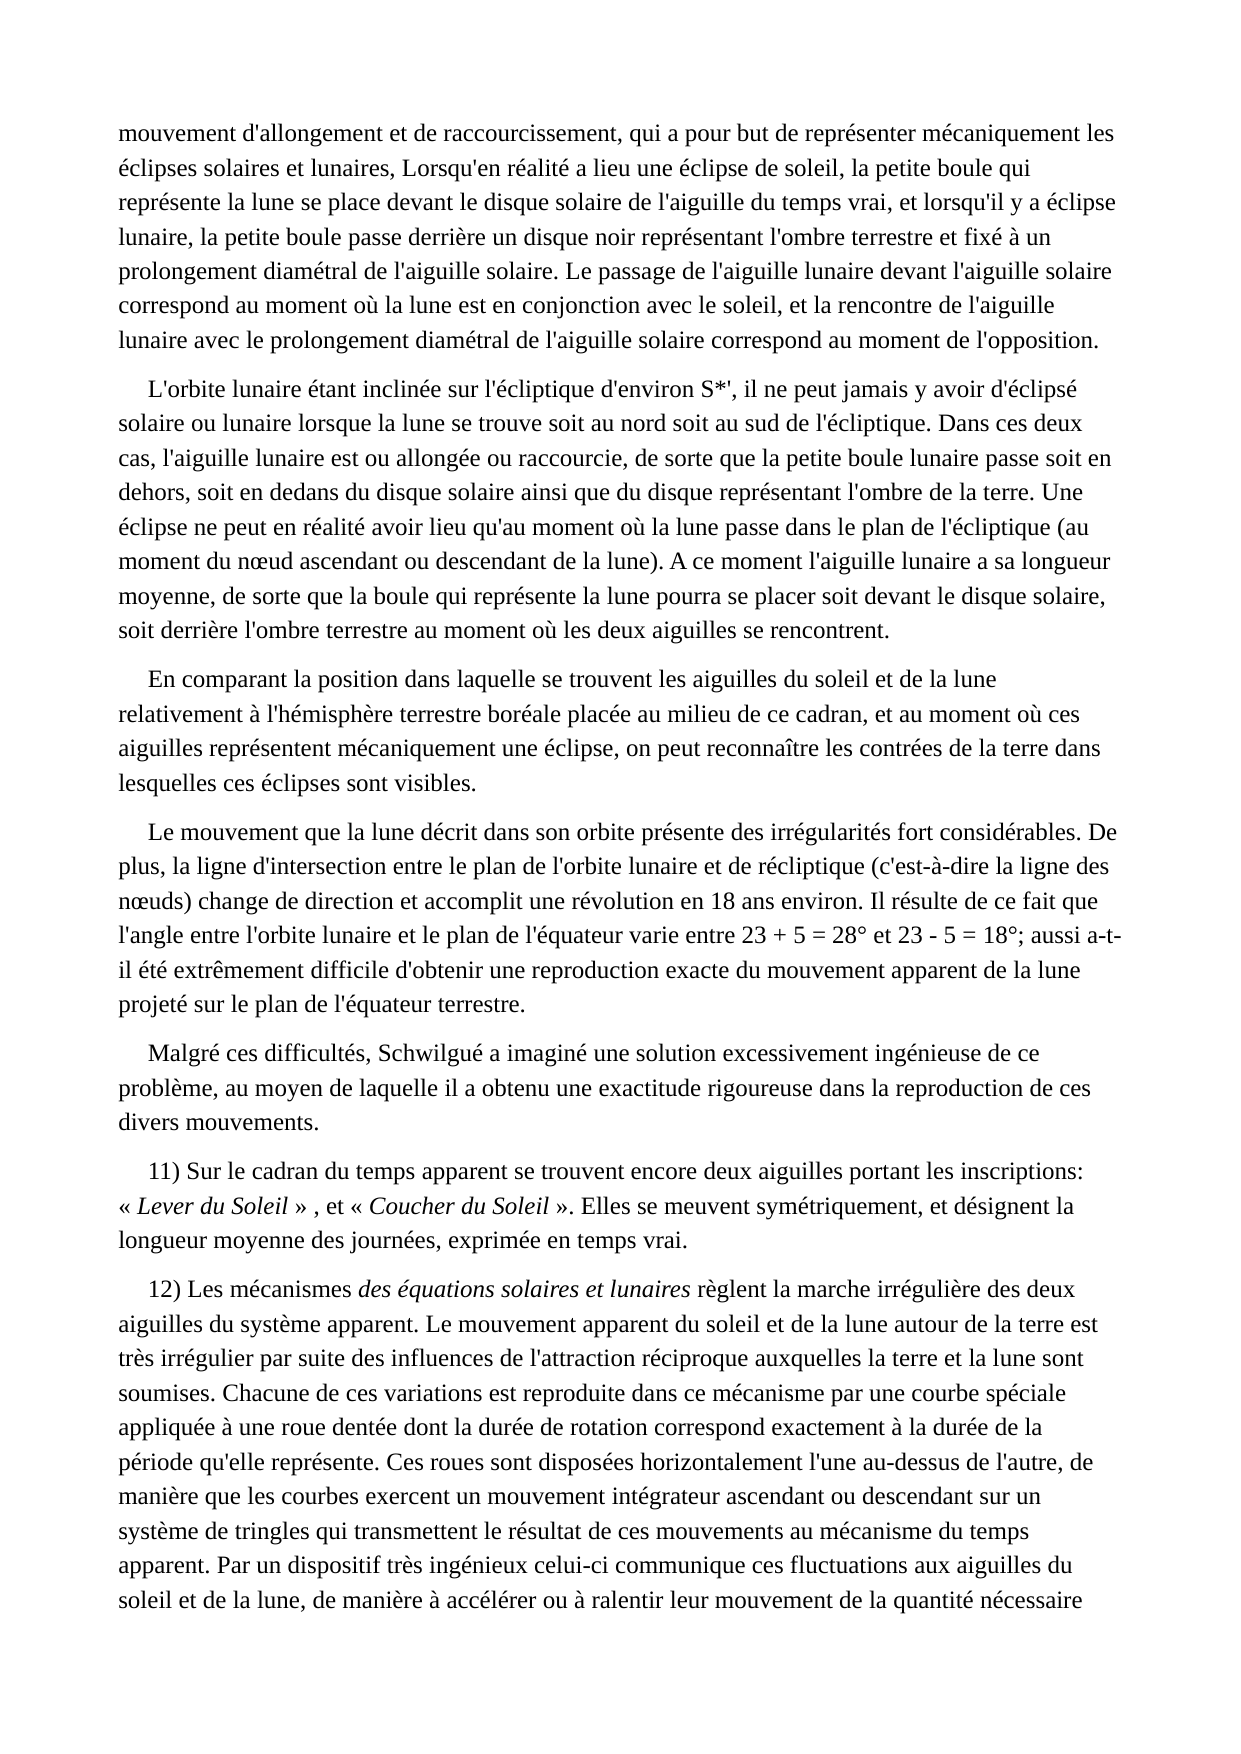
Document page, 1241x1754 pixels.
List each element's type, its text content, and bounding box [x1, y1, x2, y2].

text Le mouvement que la lune décrit dans son orbite présente des irrégularités fort considérables. De plus, la ligne d'intersection entre le plan de l'orbite lunaire et de récliptique (c'est-à-dire la ligne des nœuds) change de direction et accomplit une révolution en 18 ans environ. Il résulte de ce fait que l'angle entre l'orbite lunaire et le plan de l'équateur varie entre 23 + 5 = 28° et 23 - 5 = 18°; aussi a-t-il été extrêmement difficile d'obtenir une reproduction exacte du mouvement apparent de la lune projeté sur le plan de l'équateur terrestre. [118, 817, 1122, 1018]
text 12) Les mécanismes des équations solaires et lunaires règlent la marche irrégulière des deux aiguilles du système apparent. Le mouvement apparent du soleil et de la lune autour de la terre est très irrégulier par suite des influences de l'attraction réciproque auxquelles la terre et la lune sont soumises. Chacune de ces variations est reproduite dans ce mécanisme par une courbe spéciale appliquée à une roue dentée dont la durée de rotation correspond exactement à la durée de la période qu'elle représente. Ces roues sont disposées horizontalement l'une au-dessus de l'autre, de manière que les courbes exercent un mouvement intégrateur ascendant ou descendant sur un système de tringles qui transmettent le résultat de ces mouvements au mécanisme du temps apparent. Par un dispositif très ingénieux celui-ci communique ces fluctuations aux aiguilles du soleil et de la lune, de manière à accélérer ou à ralentir leur mouvement de la quantité nécessaire [118, 1274, 1122, 1613]
text En comparant la position dans laquelle se trouvent les aiguilles du soleil et de la lune relativement à l'hémisphère terrestre boréale placée au milieu de ce cadran, et au moment où ces aiguilles représentent mécaniquement une éclipse, on peut reconnaître les contrées de la terre dans lesquelles ces éclipses sont visibles. [118, 664, 1122, 797]
text mouvement d'allongement et de raccourcissement, qui a pour but de représenter mécaniquement les éclipses solaires et lunaires, Lorsqu'en réalité a lieu une éclipse de soleil, la petite boule qui représente la lune se place devant le disque solaire de l'aiguille du temps vrai, et lorsqu'il y a éclipse lunaire, la petite boule passe derrière un disque noir représentant l'ombre terrestre et fixé à un prolongement diamétral de l'aiguille solaire. Le passage de l'aiguille lunaire devant l'aiguille solaire correspond au moment où la lune est en conjonction avec le soleil, et la rencontre de l'aiguille lunaire avec le prolongement diamétral de l'aiguille solaire correspond au moment de l'opposition. [118, 118, 1122, 354]
text 11) Sur le cadran du temps apparent se trouvent encore deux aiguilles portant les inscriptions: « Lever du Soleil » , et « Coucher du Soleil ». Elles se meuvent symétriquement, et désignent la longueur moyenne des journées, exprimée en temps vrai. [118, 1156, 1122, 1254]
text Malgré ces difficultés, Schwilgué a imaginé une solution excessivement ingénieuse de ce problème, au moyen de laquelle il a obtenu une exactitude rigoureuse dans la reproduction de ces divers mouvements. [118, 1038, 1122, 1136]
text L'orbite lunaire étant inclinée sur l'écliptique d'environ S*', il ne peut jamais y avoir d'éclipsé solaire ou lunaire lorsque la lune se trouve soit au nord soit au sud de l'écliptique. Dans ces deux cas, l'aiguille lunaire est ou allongée ou raccourcie, de sorte que la petite boule lunaire passe soit en dehors, soit en dedans du disque solaire ainsi que du disque représentant l'ombre de la terre. Une éclipse ne peut en réalité avoir lieu qu'au moment où la lune passe dans le plan de l'écliptique (au moment du nœud ascendant ou descendant de la lune). A ce moment l'aiguille lunaire a sa longueur moyenne, de sorte que la boule qui représente la lune pourra se placer soit devant le disque solaire, soit derrière l'ombre terrestre au moment où les deux aiguilles se rencontrent. [118, 374, 1122, 644]
